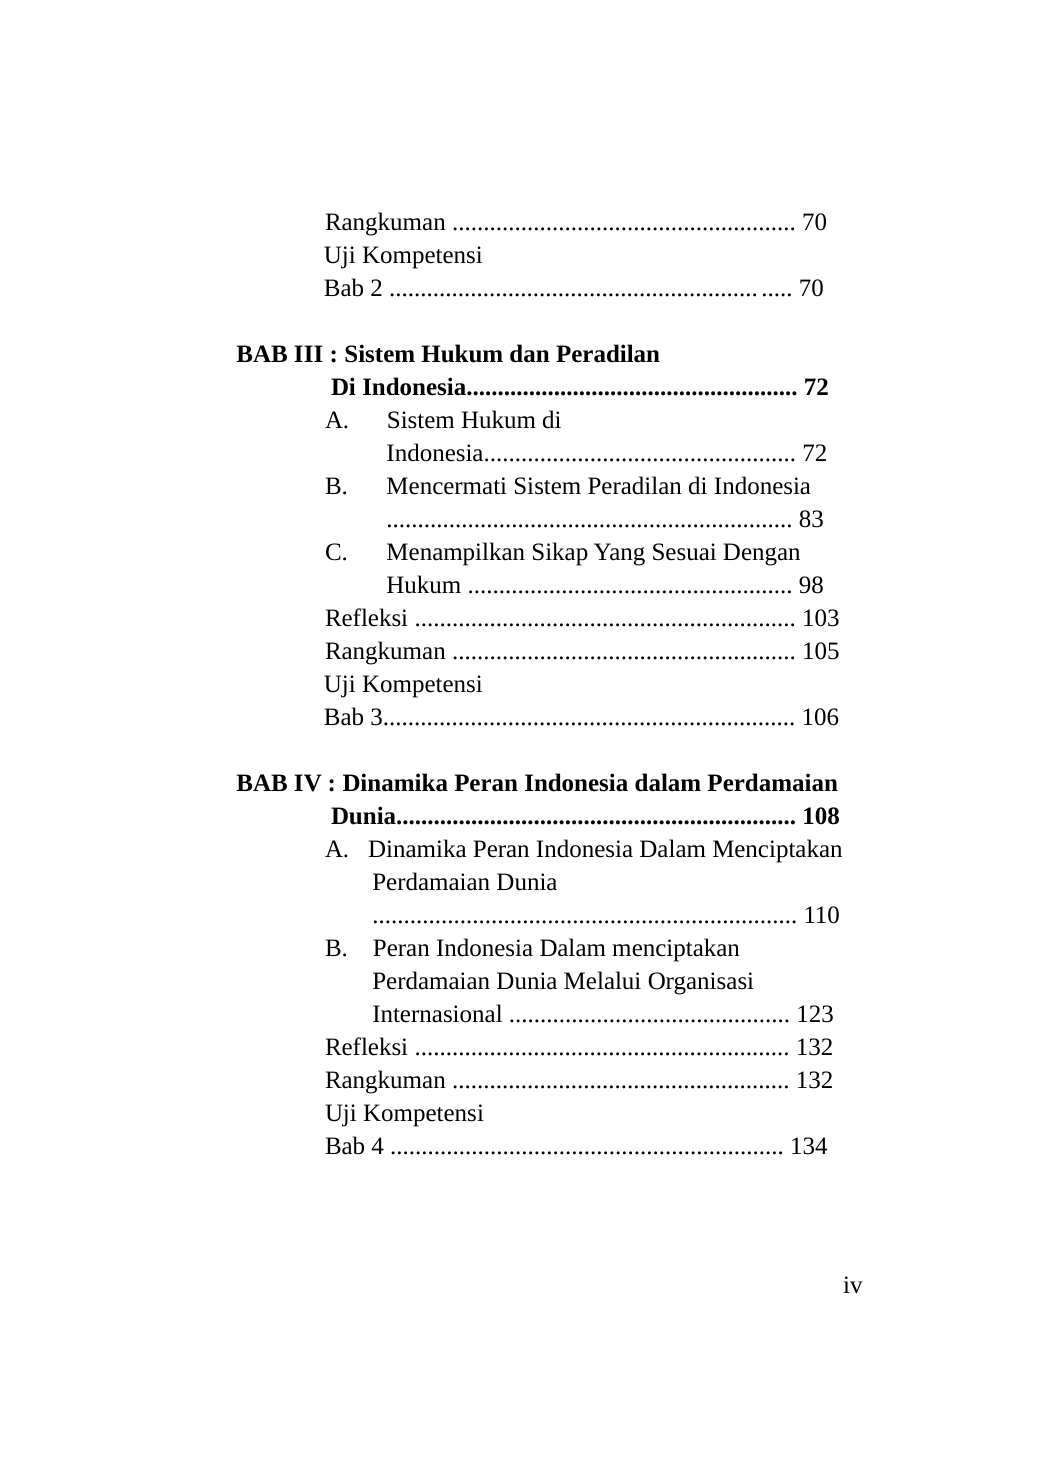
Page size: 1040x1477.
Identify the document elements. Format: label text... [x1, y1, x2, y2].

text Rangkuman ...................................................... 132 [325, 1065, 862, 1094]
text Di Indonesia..................................................... 72 [236, 372, 862, 401]
text Uji Kompetensi [325, 1098, 862, 1127]
text Uji Kompetensi [236, 240, 862, 268]
text Bab 3.................................................................. 106 [236, 702, 862, 731]
text B. Peran Indonesia Dalam menciptakan Perdamaian Dunia Melalui Organisasi Internasional ............................................. 123 [325, 933, 862, 1028]
text BAB I II : Sistem Hukum dan Peradilan [236, 339, 862, 367]
text Refleksi ............................................................ 132 [325, 1032, 862, 1061]
text Uji Kompetensi [236, 669, 862, 698]
text C. Menampilkan Sikap Yang Sesuai Dengan Hukum .................................................... 98 [325, 537, 862, 599]
text Bab 4 ............................................................... 134 [325, 1131, 862, 1160]
text A. Dinamika Peran Indonesia Dalam Menciptakan Perdamaian Dunia .................................................................... 110 [325, 834, 862, 929]
text Refleksi ............................................................. 103 [325, 603, 862, 632]
text A. Sistem Hukum di Indonesia.................................................. 72 [325, 405, 862, 467]
text B. Mencermati Sistem Peradilan di Indonesia ................................................................. 83 [325, 471, 862, 533]
text Rangkuman ....................................................... 70 [325, 207, 862, 235]
text Rangkuman ....................................................... 105 [325, 636, 862, 665]
text BAB I V : Dinamika Peran Indonesia dalam Perdamaian Dunia................................................................ 108 [236, 768, 862, 830]
text Bab 2 ........................................................... ..... 70 [236, 273, 862, 301]
